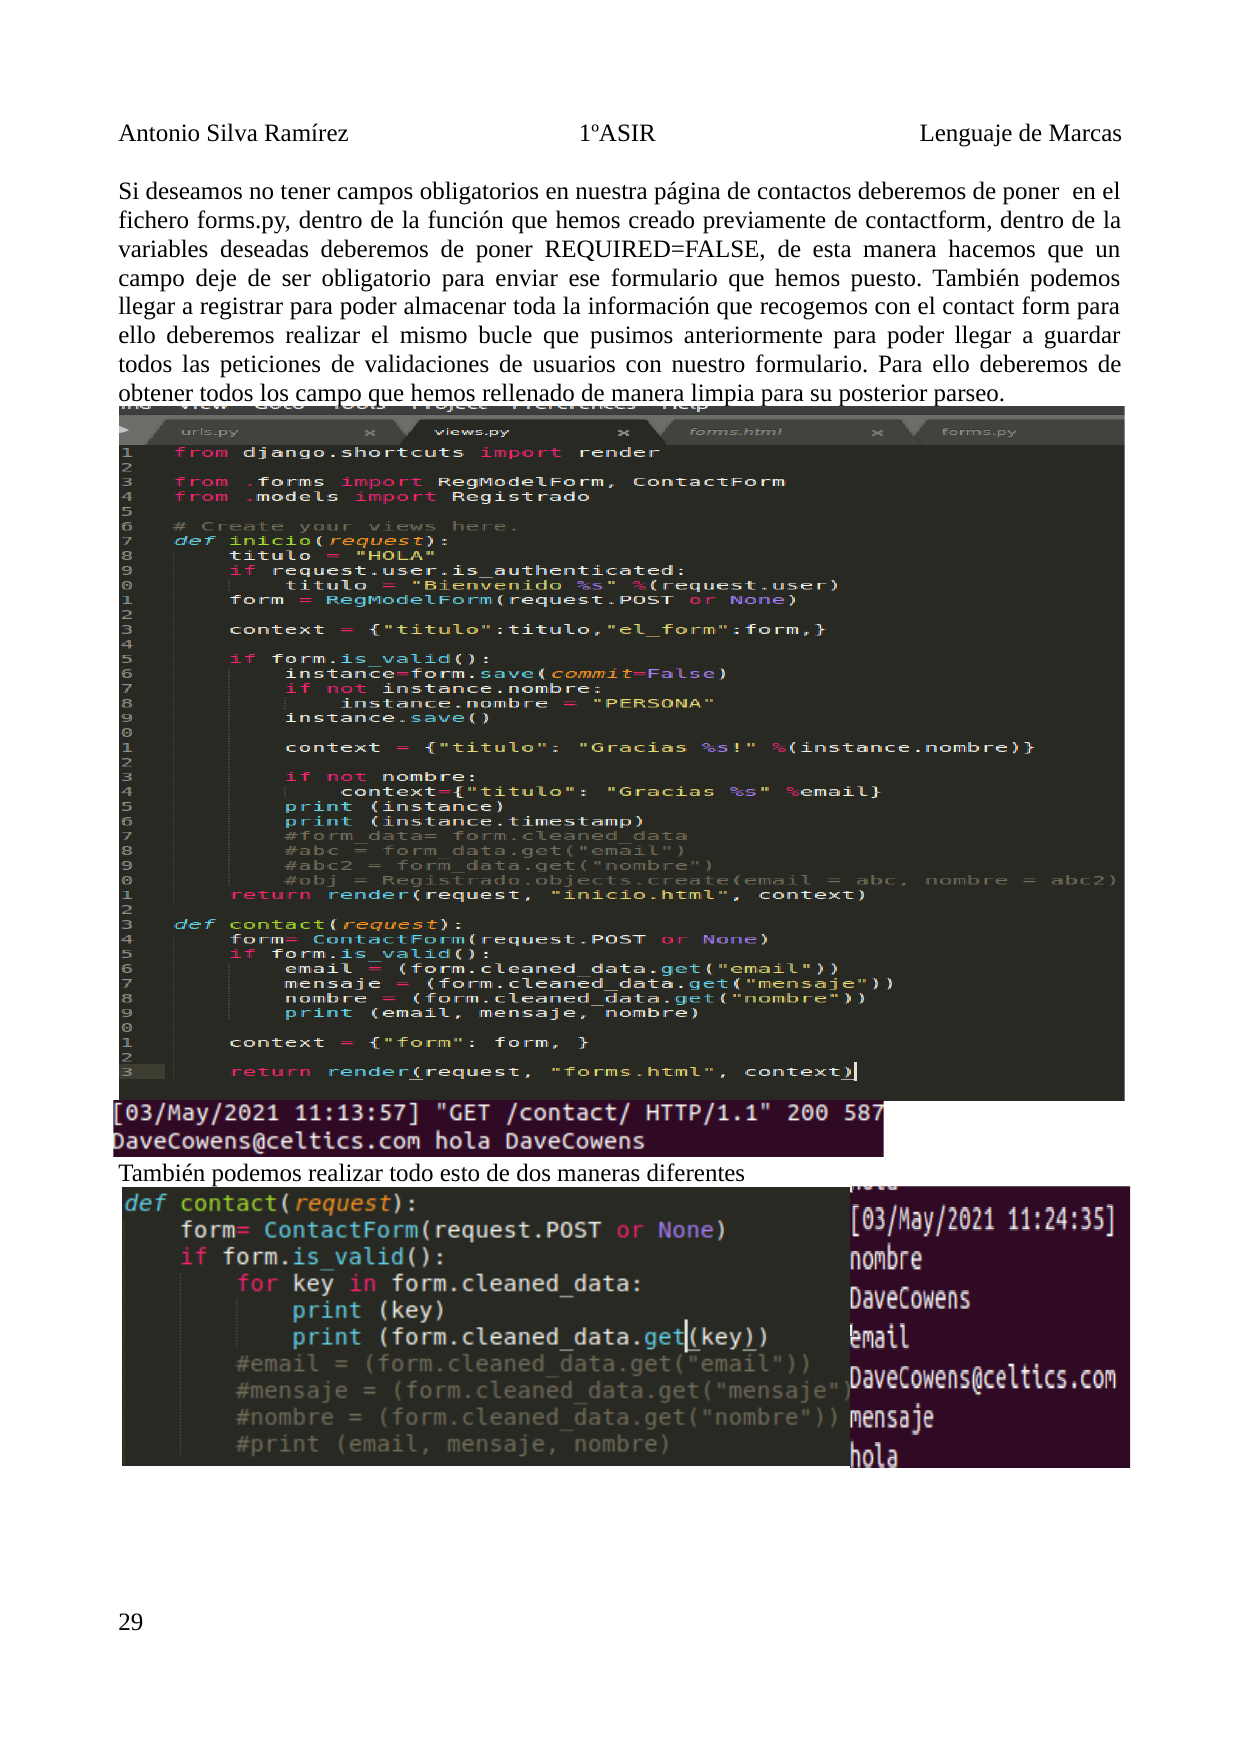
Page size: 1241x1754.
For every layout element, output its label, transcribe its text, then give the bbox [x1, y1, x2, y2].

text También podemos realizar todo esto de dos maneras diferentes [118, 1158, 1122, 1187]
text Si deseamos no tener campos obligatorios en nuestra página de contactos deberemos de poner en el fichero forms.py, dentro de la función que hemos creado previamente de contactform, dentro de la variables deseadas deberemos de poner REQUIRED=FALSE, de esta manera hacemos que un campo deje de ser obligatorio para enviar ese formulario que hemos puesto. También podemos llegar a registrar para poder almacenar toda la información que recogemos con el contact form para ello deberemos realizar el mismo bucle que pusimos anteriormente para poder llegar a guardar todos las peticiones de validaciones de usuarios con nuestro formulario. Para ello deberemos de obtener todos los campo que hemos rellenado de manera limpia para su posterior parseo. [118, 176, 1122, 406]
picture [113, 406, 1125, 1157]
picture [122, 1186, 1131, 1468]
